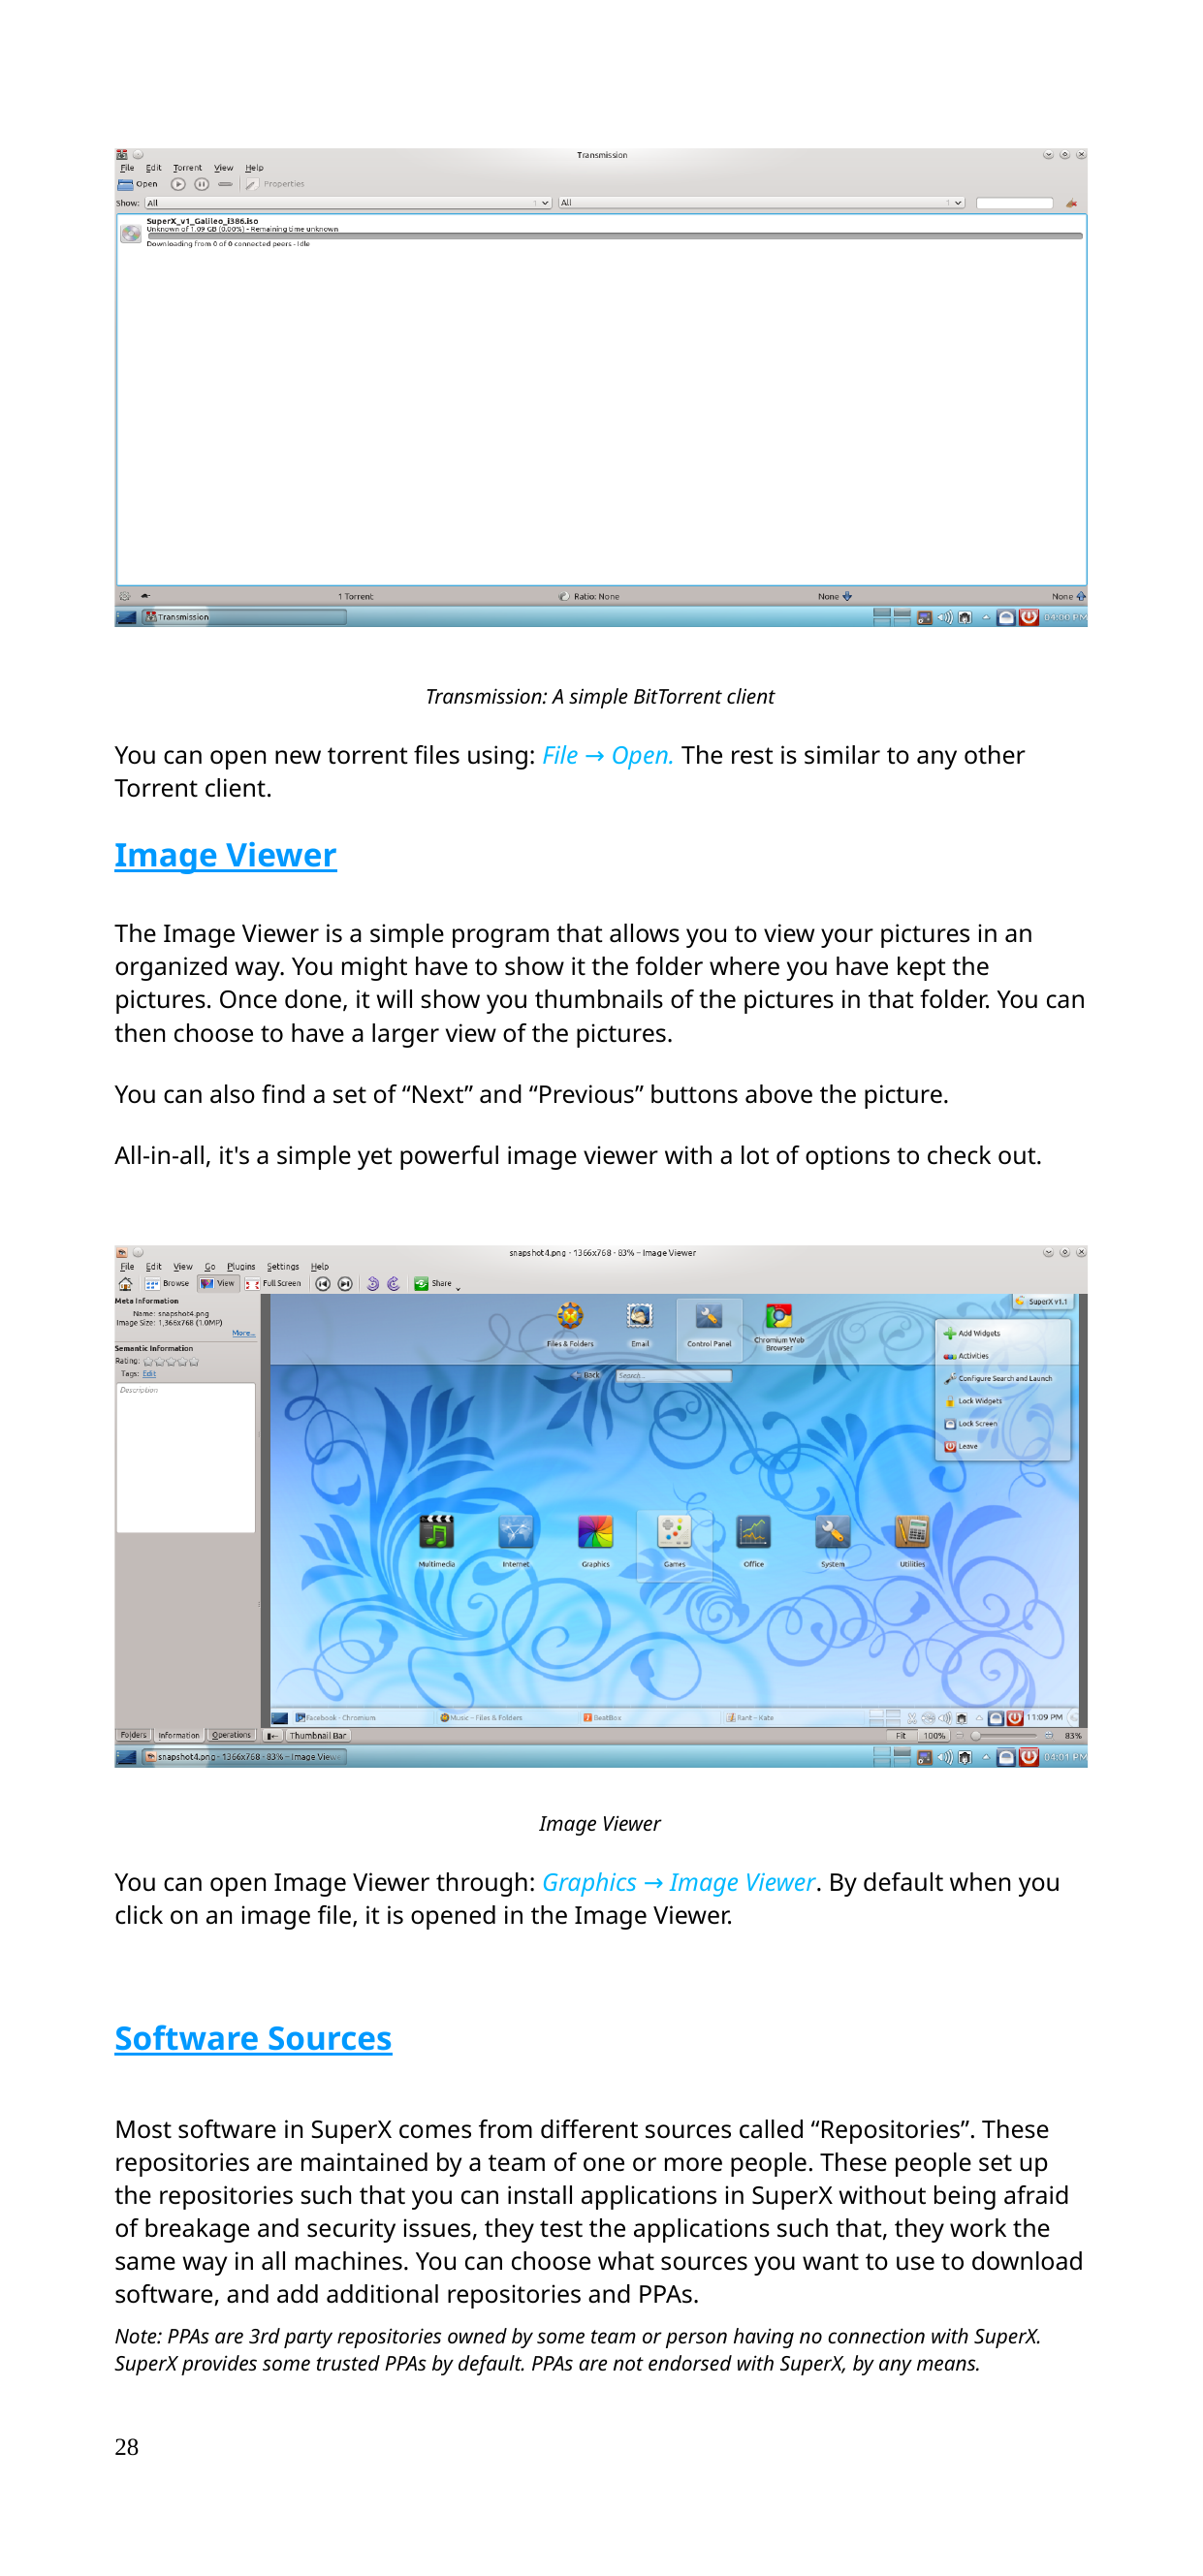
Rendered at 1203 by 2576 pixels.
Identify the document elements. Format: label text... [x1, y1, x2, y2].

subtitle Image Viewer [114, 832, 1088, 876]
text You can open Image Viewer through: Graphics → Image Viewer. By default when you click on an image file, it is opened in the Image Viewer. [114, 1866, 1088, 1932]
text Transmission: A simple BitTorrent client [114, 682, 1088, 709]
text Note: PPAs are 3rd party repositories owned by some team or person having no connection with SuperX. SuperX provides some trusted PPAs by default. PPAs are not endorsed with SuperX, by any means. [114, 2322, 1088, 2377]
picture [114, 1245, 1089, 1768]
text Image Viewer [114, 1809, 1088, 1838]
picture [114, 148, 1089, 627]
text You can open new torrent files using: File → Open. The rest is similar to any other Torrent client. [114, 738, 1088, 804]
text You can also find a set of “Next” and “Previous” buttons above the picture. [114, 1077, 1088, 1110]
text All-in-all, it's a simple yet powerful image viewer with a lot of options to check out. [114, 1138, 1088, 1172]
text The Image Viewer is a simple program that allows you to view your pictures in an organized way. You might have to show it the folder where you have kept the pictures. Once done, it will show you thumbnails of the pictures in that folder. You can then choose to have a larger view of the pictures. [114, 917, 1088, 1049]
text Most software in SuperX comes from different sources called “Repositories”. These repositories are maintained by a team of one or more people. These people set up the repositories such that you can install applications in SuperX without being afraid of breakage and security issues, they test the applications such that, they work the same way in all machines. You can choose what sources you want to use to download software, and add additional repositories and PPAs. [114, 2112, 1088, 2309]
subtitle Software Sources [114, 2016, 1088, 2060]
